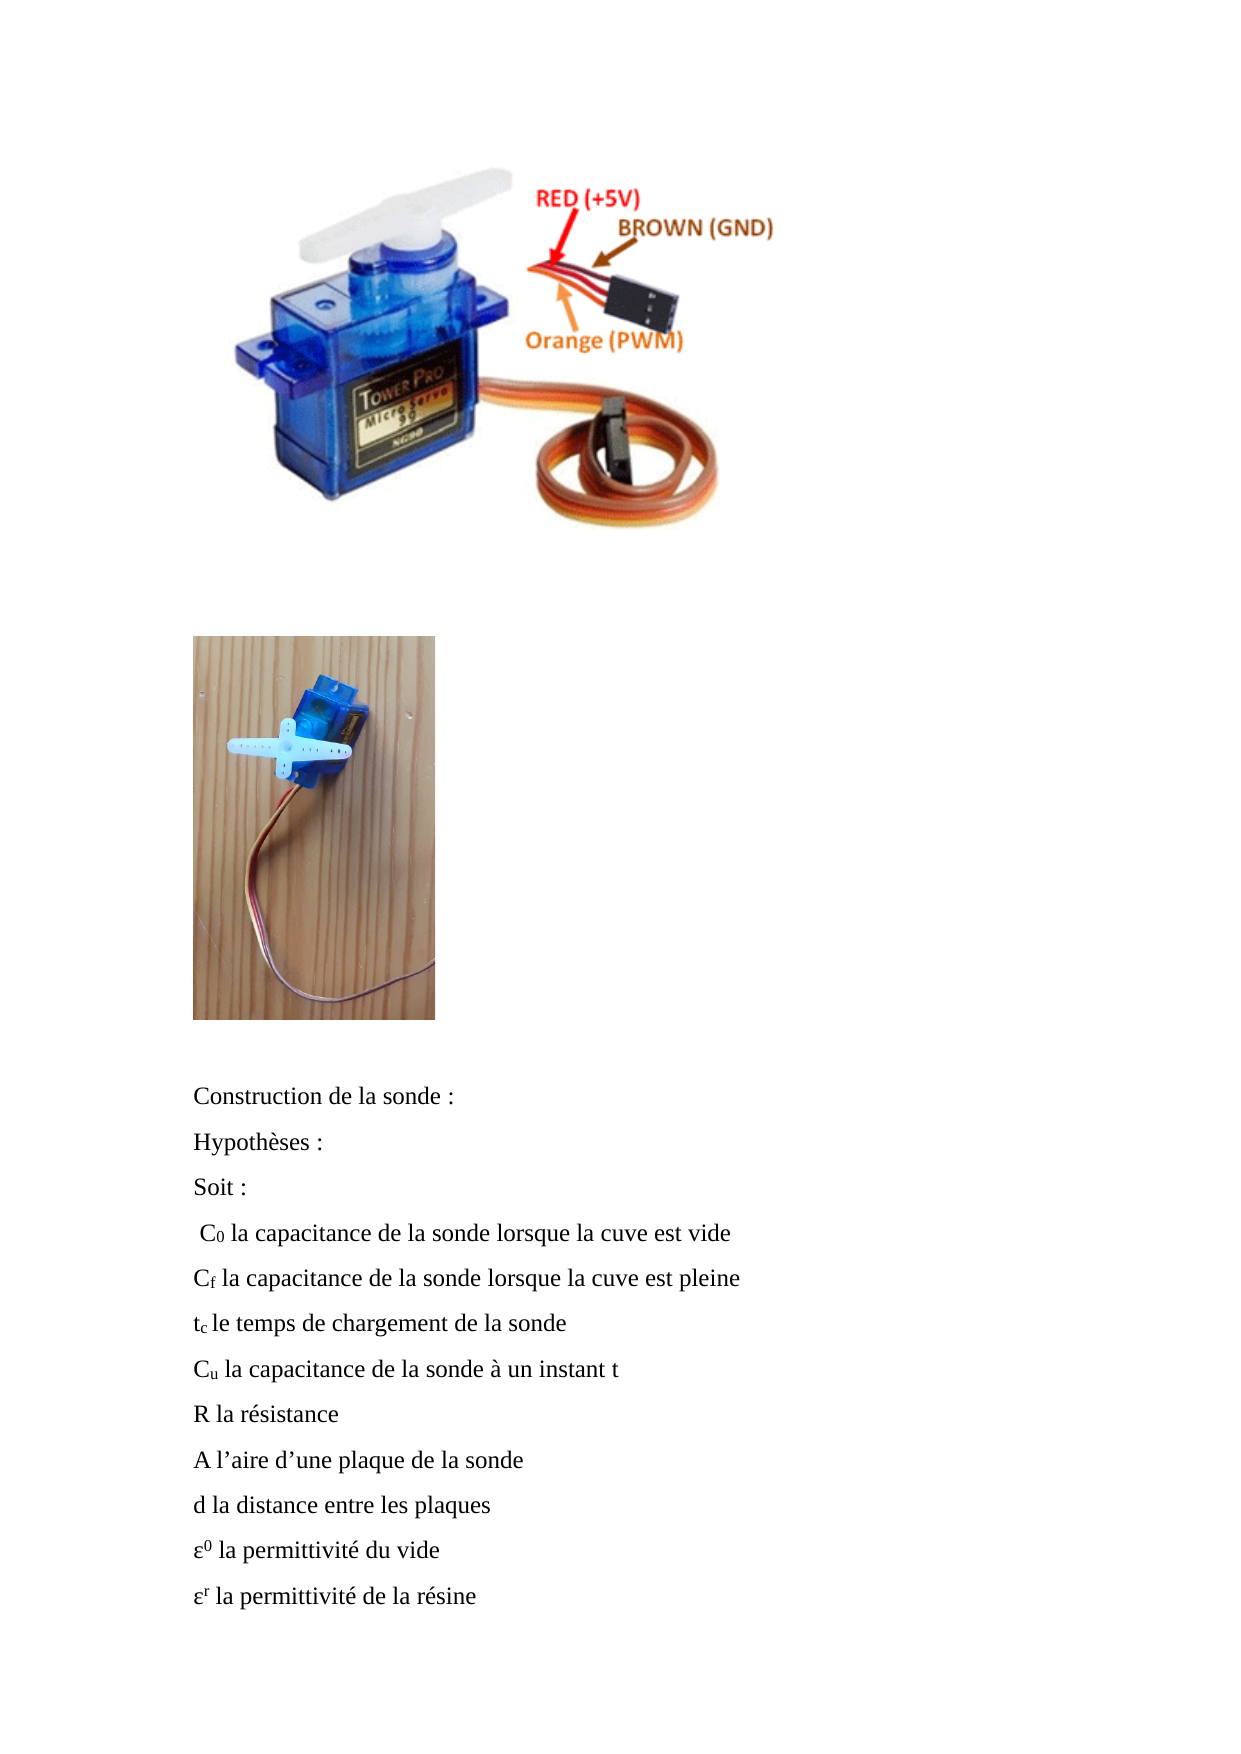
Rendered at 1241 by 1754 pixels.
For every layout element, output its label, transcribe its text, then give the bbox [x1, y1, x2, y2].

list Cf la capacitance de la sonde lorsque la cuve est pleine [193, 1263, 1122, 1292]
list d la distance entre les plaques [193, 1490, 1122, 1519]
list R la résistance [193, 1399, 1122, 1428]
list A l’aire d’une plaque de la sonde [193, 1445, 1122, 1473]
list tc le temps de chargement de la sonde [193, 1308, 1122, 1337]
list Construction de la sonde : [193, 1081, 1122, 1110]
list Cu la capacitance de la sonde à un instant t [193, 1354, 1122, 1383]
list εr la permittivité de la résine [193, 1581, 1122, 1610]
list Hypothèses : [193, 1127, 1122, 1156]
list Soit : [193, 1172, 1122, 1201]
list C0 la capacitance de la sonde lorsque la cuve est vide [193, 1218, 1122, 1246]
list ε0 la permittivité du vide [193, 1536, 1122, 1564]
